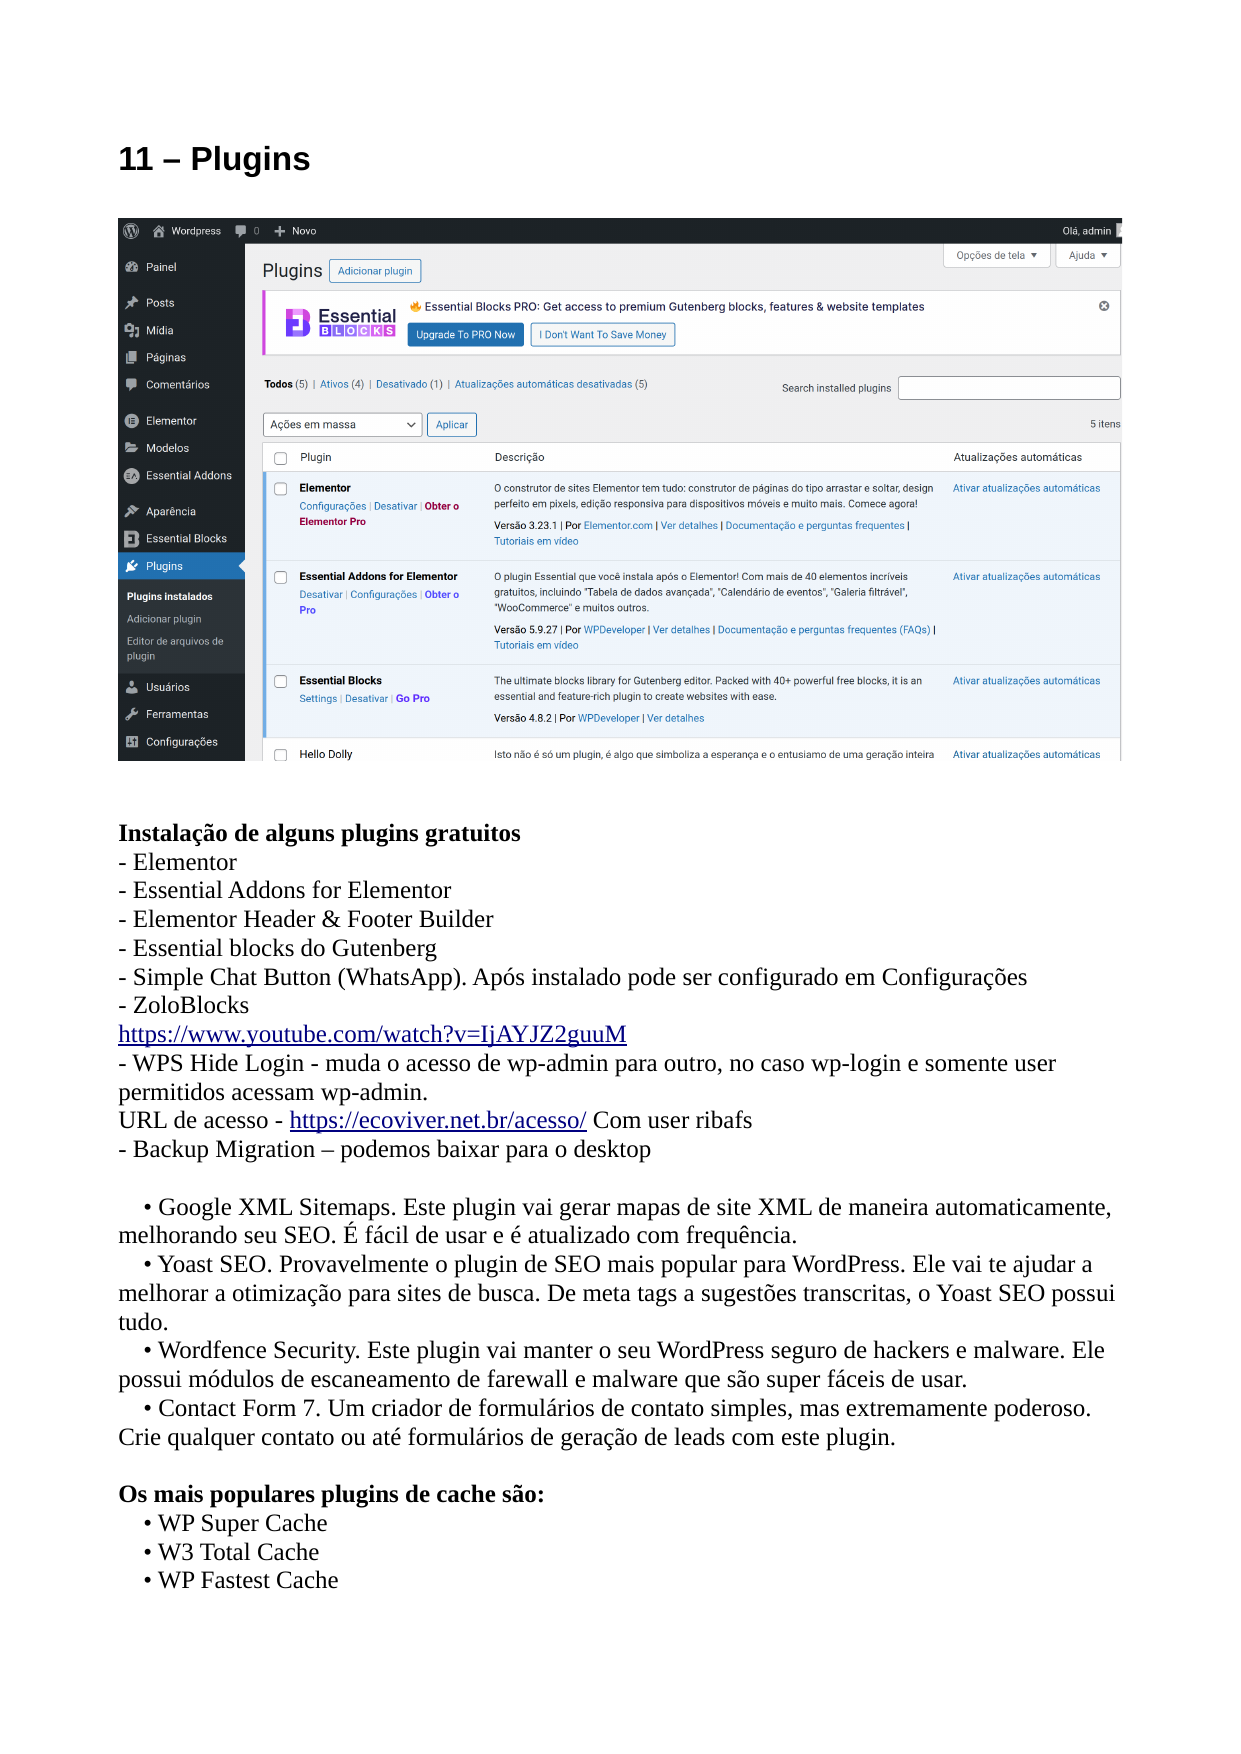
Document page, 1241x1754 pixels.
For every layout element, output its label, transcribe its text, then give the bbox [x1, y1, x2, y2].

text - Essential Addons for Elementor - Elementor Header & Footer Builder [118, 875, 1122, 933]
text • Google XML Sitemaps. Este plugin vai gerar mapas de site XML de maneira automaticamente, melhorando seu SEO. É fácil de usar e é atualizado com frequência. [118, 1192, 1122, 1249]
text • WP Fastest Cache [118, 1565, 1122, 1594]
text • Wordfence Security. Este plugin vai manter o seu WordPress seguro de hackers e malware. Ele possui módulos de escaneamento de farewall e malware que são super fáceis de usar. [118, 1335, 1122, 1393]
text Instalação de alguns plugins gratuitos [118, 818, 1122, 847]
subtitle 11 – Plugins [118, 139, 1122, 177]
text https://www.youtube.com/watch?v=IjAYJZ2guuM - WPS Hide Login - muda o acesso de wp-admin para outro, no caso wp-login e somente user permitidos acessam wp-admin. [118, 1019, 1122, 1105]
text • W3 Total Cache [118, 1537, 1122, 1565]
text • Yoast SEO. Provavelmente o plugin de SEO mais popular para WordPress. Ele vai te ajudar a melhorar a otimização para sites de busca. De meta tags a sugestões transcritas, o Yoast SEO possui tudo. [118, 1249, 1122, 1335]
text - ZoloBlocks [118, 990, 1122, 1019]
text - Backup Migration – podemos baixar para o desktop [118, 1134, 1122, 1163]
text - Elementor [118, 847, 1122, 875]
picture [118, 218, 1123, 761]
text • WP Super Cache [118, 1508, 1122, 1537]
text Os mais populares plugins de cache são: [118, 1479, 1122, 1508]
text • Contact Form 7. Um criador de formulários de contato simples, mas extremamente poderoso. Crie qualquer contato ou até formulários de geração de leads com este plugin. [118, 1393, 1122, 1450]
text - Simple Chat Button (WhatsApp). Após instalado pode ser configurado em Configurações [118, 962, 1122, 990]
text URL de acesso - https://ecoviver.net.br/acesso/ Com user ribafs [118, 1105, 1122, 1134]
text - Essential blocks do Gutenberg [118, 933, 1122, 962]
